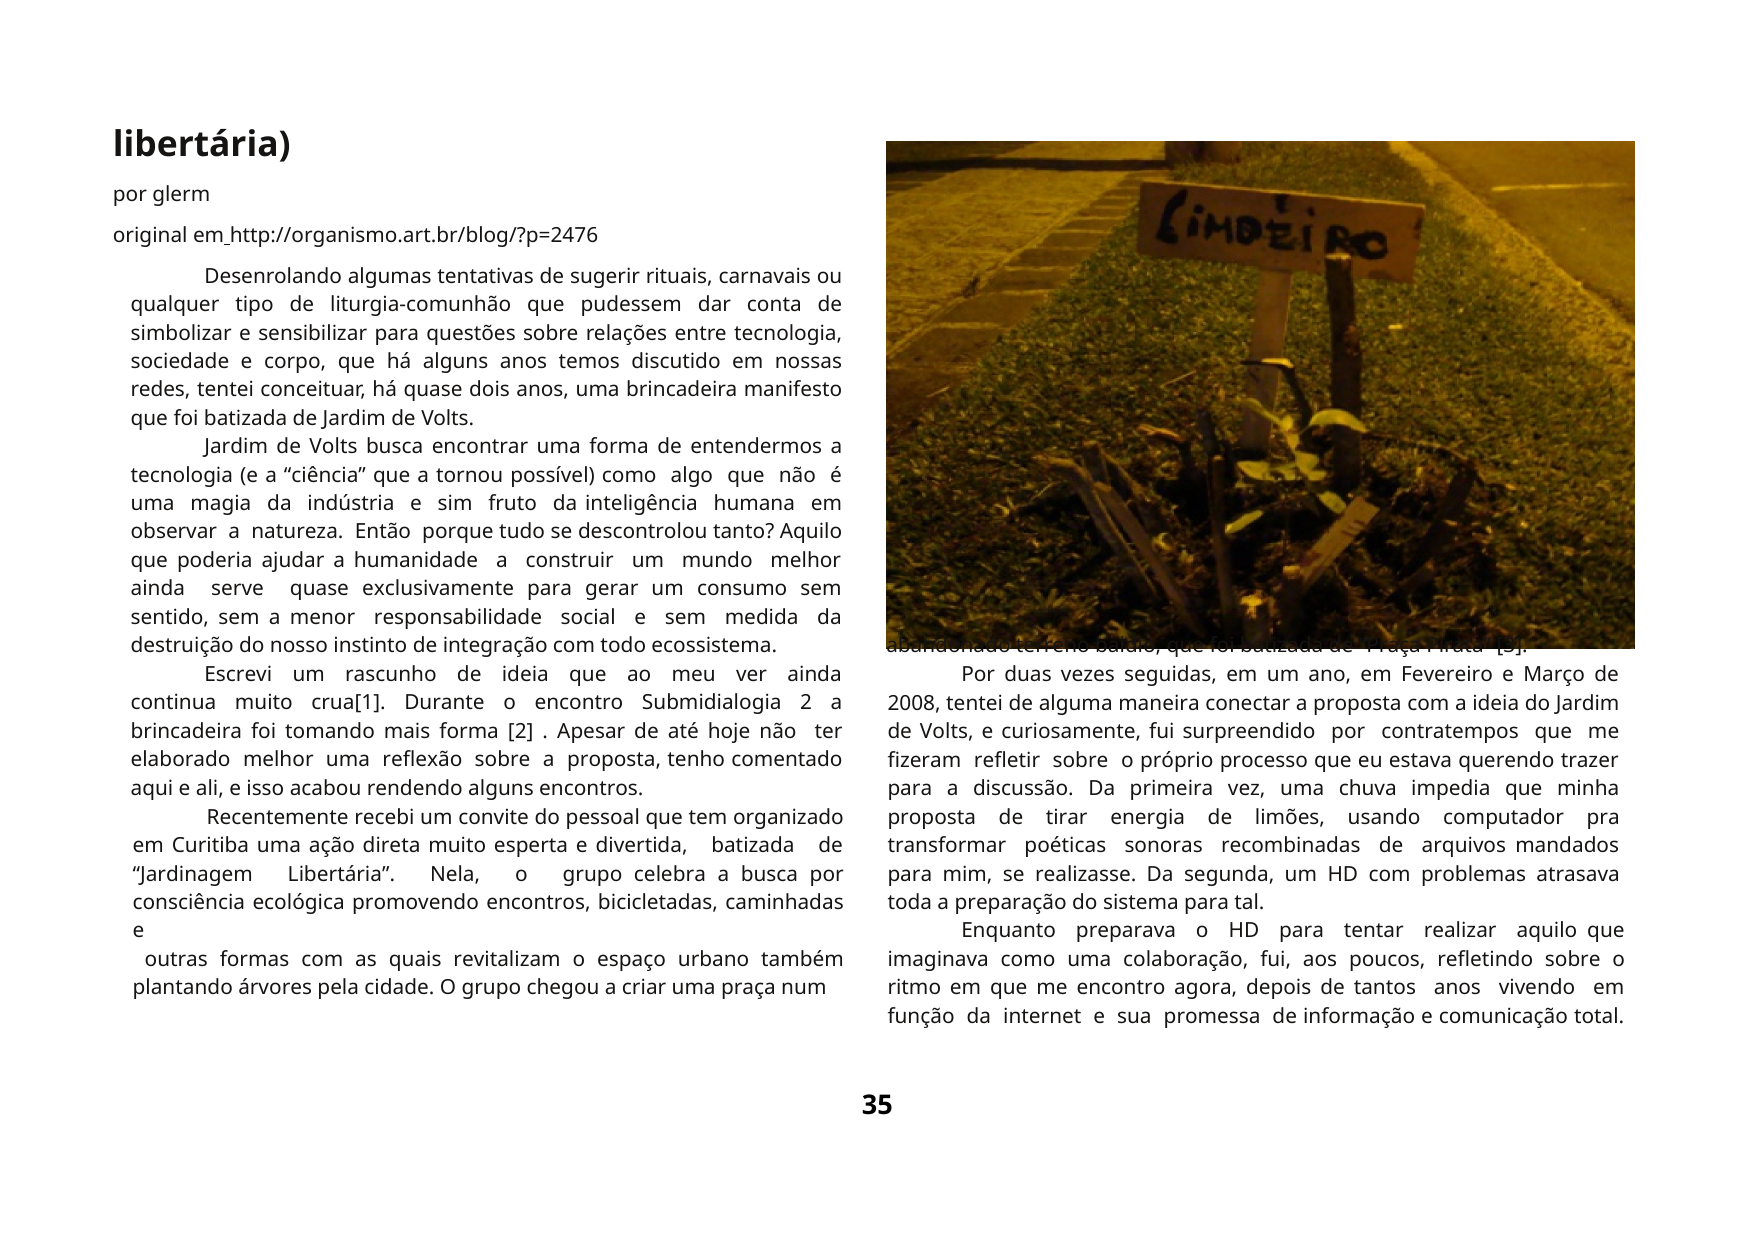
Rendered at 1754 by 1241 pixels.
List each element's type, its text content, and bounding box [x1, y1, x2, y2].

text libertária) [113, 118, 862, 166]
picture [1001, 642, 1008, 649]
text original em http://organismo.art.br/blog/?p=2476 [113, 220, 862, 248]
picture [1099, 642, 1105, 649]
picture [901, 642, 907, 649]
text Jardim de Volts busca encontrar uma forma de entendermos a tecnologia (e a “ciência” que a tornou possível) como algo que não é uma magia da indústria e sim fruto da inteligência humana em observar a natureza. Então porque tudo se descontrolou tanto? Aquilo que poderia ajudar a humanidade a construir um mundo melhor ainda serve quase exclusivamente para gerar um consumo sem sentido, sem a menor responsabilidade social e sem medida da destruição do nosso instinto de integração com todo ecossistema. [130, 431, 843, 659]
text Desenrolando algumas tentativas de sugerir rituais, carnavais ou qualquer tipo de liturgia-comunhão que pudessem dar conta de simbolizar e sensibilizar para questões sobre relações entre tecnologia, sociedade e corpo, que há alguns anos temos discutido em nossas redes, tentei conceituar, há quase dois anos, uma brincadeira manifesto que foi batizada de Jardim de Volts. [130, 261, 843, 431]
text Enquanto preparava o HD para tentar realizar aquilo que imaginava como uma colaboração, fui, aos poucos, refletindo sobre o ritmo em que me encontro agora, depois de tantos anos vivendo em função da internet e sua promessa de informação e comunicação total. [887, 916, 1626, 1029]
picture [1146, 642, 1153, 649]
picture [886, 141, 1635, 649]
text Escrevi um rascunho de ideia que ao meu ver ainda continua muito crua[1]. Durante o encontro Submidialogia 2 a brincadeira foi tomando mais forma [2] . Apesar de até hoje não ter elaborado melhor uma reflexão sobre a proposta, tenho comentado aqui e ali, e isso acabou rendendo alguns encontros. [130, 659, 843, 801]
picture [1080, 642, 1087, 649]
text por glerm [113, 179, 862, 207]
text abandonado terreno baldio, que foi batizada de “Praça Pirata” [3]. [864, 630, 1633, 658]
picture [1244, 642, 1250, 649]
picture [1219, 642, 1226, 649]
text Recentemente recebi um convite do pessoal que tem organizado em Curitiba uma ação direta muito esperta e divertida, batizada de “Jardinagem Libertária”. Nela, o grupo celebra a busca por consciência ecológica promovendo encontros, bicicletadas, caminhadas e [132, 802, 845, 944]
text outras formas com as quais revitalizam o espaço urbano também plantando árvores pela cidade. O grupo chegou a criar uma praça num [132, 944, 845, 1000]
picture [951, 642, 958, 649]
text Por duas vezes seguidas, em um ano, em Fevereiro e Março de 2008, tentei de alguma maneira conectar a proposta com a ideia do Jardim de Volts, e curiosamente, fui surpreendido por contratempos que me fizeram refletir sobre o próprio processo que eu estava querendo trazer para a discussão. Da primeira vez, uma chuva impedia que minha proposta de tirar energia de limões, usando computador pra transformar poéticas sonoras recombinadas de arquivos mandados para mim, se realizasse. Da segunda, um HD com problemas atrasava toda a preparação do sistema para tal. [887, 659, 1620, 916]
